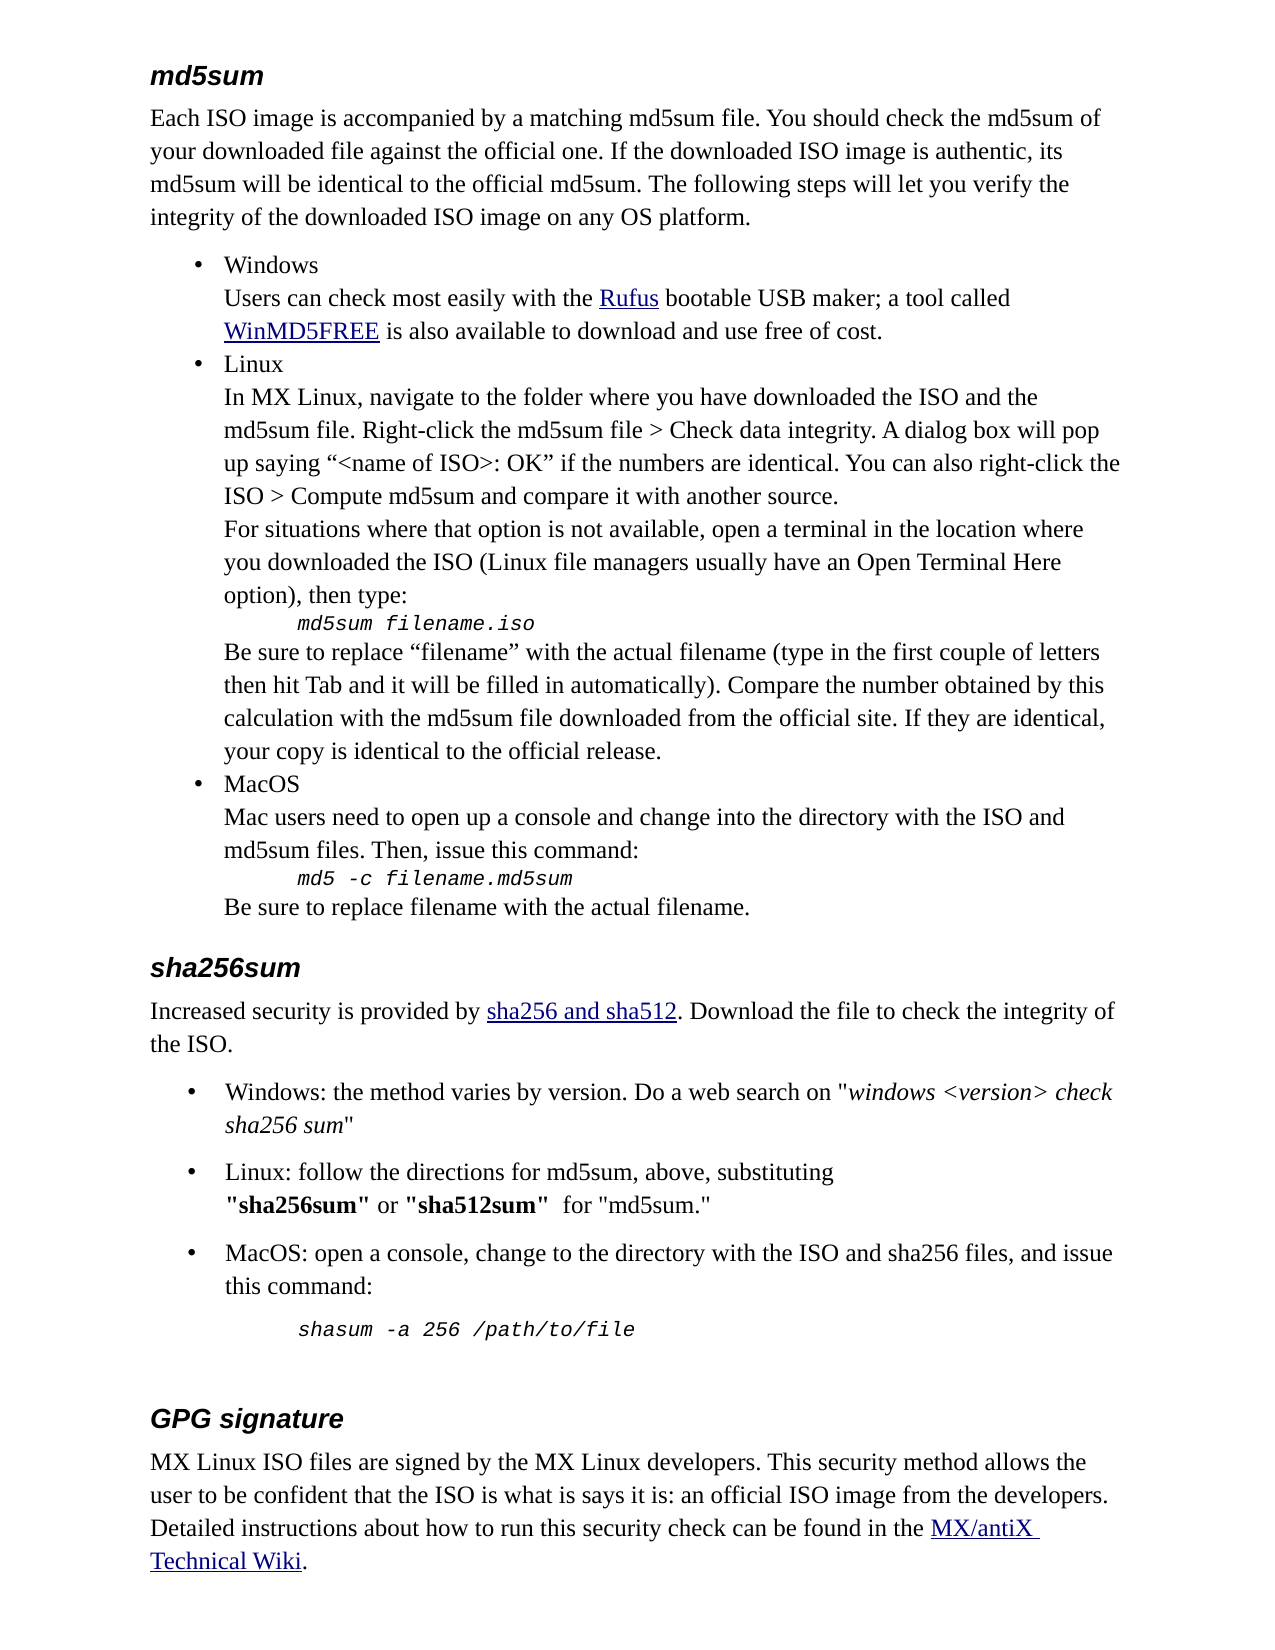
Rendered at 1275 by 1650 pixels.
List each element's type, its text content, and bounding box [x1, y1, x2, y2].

list Linux [194, 349, 1125, 378]
subtitle GPG signature [150, 1402, 1125, 1434]
list Linux: follow the directions for md5sum, above, substituting "sha256sum" or "sha512sum" for "md5sum." [187, 1157, 1125, 1219]
list Mac users need to open up a console and change into the directory with the ISO and md5sum files. Then, issue this command: [194, 802, 1125, 864]
list In MX Linux, navigate to the folder where you have downloaded the ISO and the md5sum file. Right-click the md5sum file > Check data integrity. A dialog box will pop up saying “<name of ISO>: OK” if the numbers are identical. You can also right-click the ISO > Compute md5sum and compare it with another source. [194, 382, 1125, 510]
list For situations where that option is not available, open a terminal in the location where you downloaded the ISO (Linux file managers usually have an Open Terminal Here option), then type: [194, 514, 1125, 609]
list Be sure to replace filename with the actual filename. [194, 892, 1125, 921]
text Increased security is provided by sha256 and sha512. Download the file to check the integrity of the ISO. [150, 996, 1125, 1058]
text Each ISO image is accompanied by a matching md5sum file. You should check the md5sum of your downloaded file against the official one. If the downloaded ISO image is authentic, its md5sum will be identical to the official md5sum. The following steps will let you verify the integrity of the downloaded ISO image on any OS platform. [150, 103, 1125, 231]
list MacOS [194, 769, 1125, 798]
list md5 -c filename.md5sum [268, 868, 1125, 892]
text shasum -a 256 /path/to/file [150, 1319, 1125, 1342]
list Windows: the method varies by version. Do a web search on "windows <version> check sha256 sum" [187, 1077, 1125, 1139]
subtitle sha256sum [150, 952, 1125, 984]
list Be sure to replace “filename” with the actual filename (type in the first couple of letters then hit Tab and it will be filled in automatically). Compare the number obtained by this calculation with the md5sum file downloaded from the official site. If they are identical, your copy is identical to the official release. [194, 637, 1125, 765]
list Windows [194, 250, 1125, 279]
subtitle md5sum [150, 59, 1125, 91]
list md5sum filename.iso [268, 613, 1125, 637]
list Users can check most easily with the Rufus bootable USB maker; a tool called WinMD5FREE is also available to download and use free of cost. [194, 283, 1125, 345]
list MacOS: open a console, change to the directory with the ISO and sha256 files, and issue this command: [187, 1238, 1125, 1300]
text MX Linux ISO files are signed by the MX Linux developers. This security method allows the user to be confident that the ISO is what is says it is: an official ISO image from the developers. Detailed instructions about how to run this security check can be found in the MX/antiX Technical Wiki. [150, 1447, 1125, 1575]
